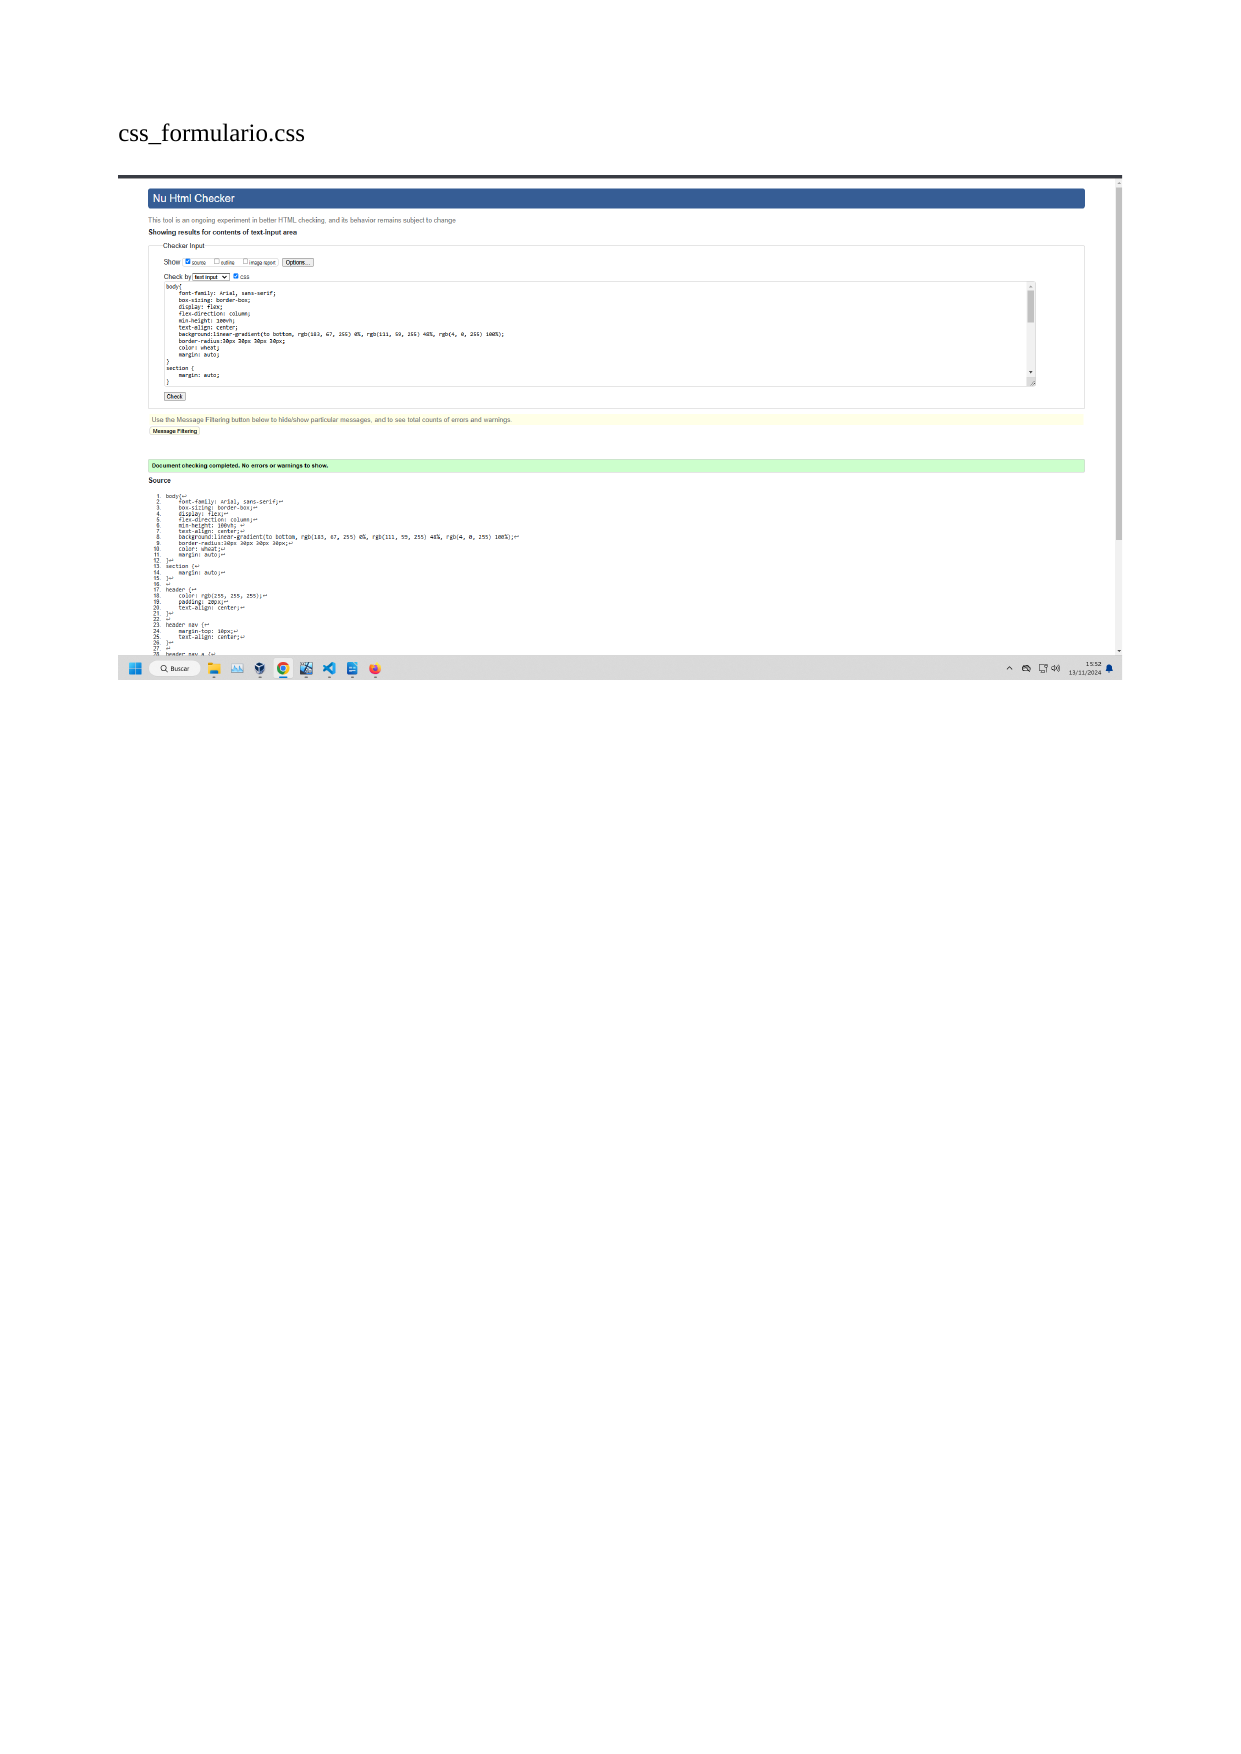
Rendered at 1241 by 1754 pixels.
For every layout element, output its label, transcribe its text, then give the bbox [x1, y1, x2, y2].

picture [118, 175, 1123, 680]
text css_formulario.css [118, 118, 1122, 147]
